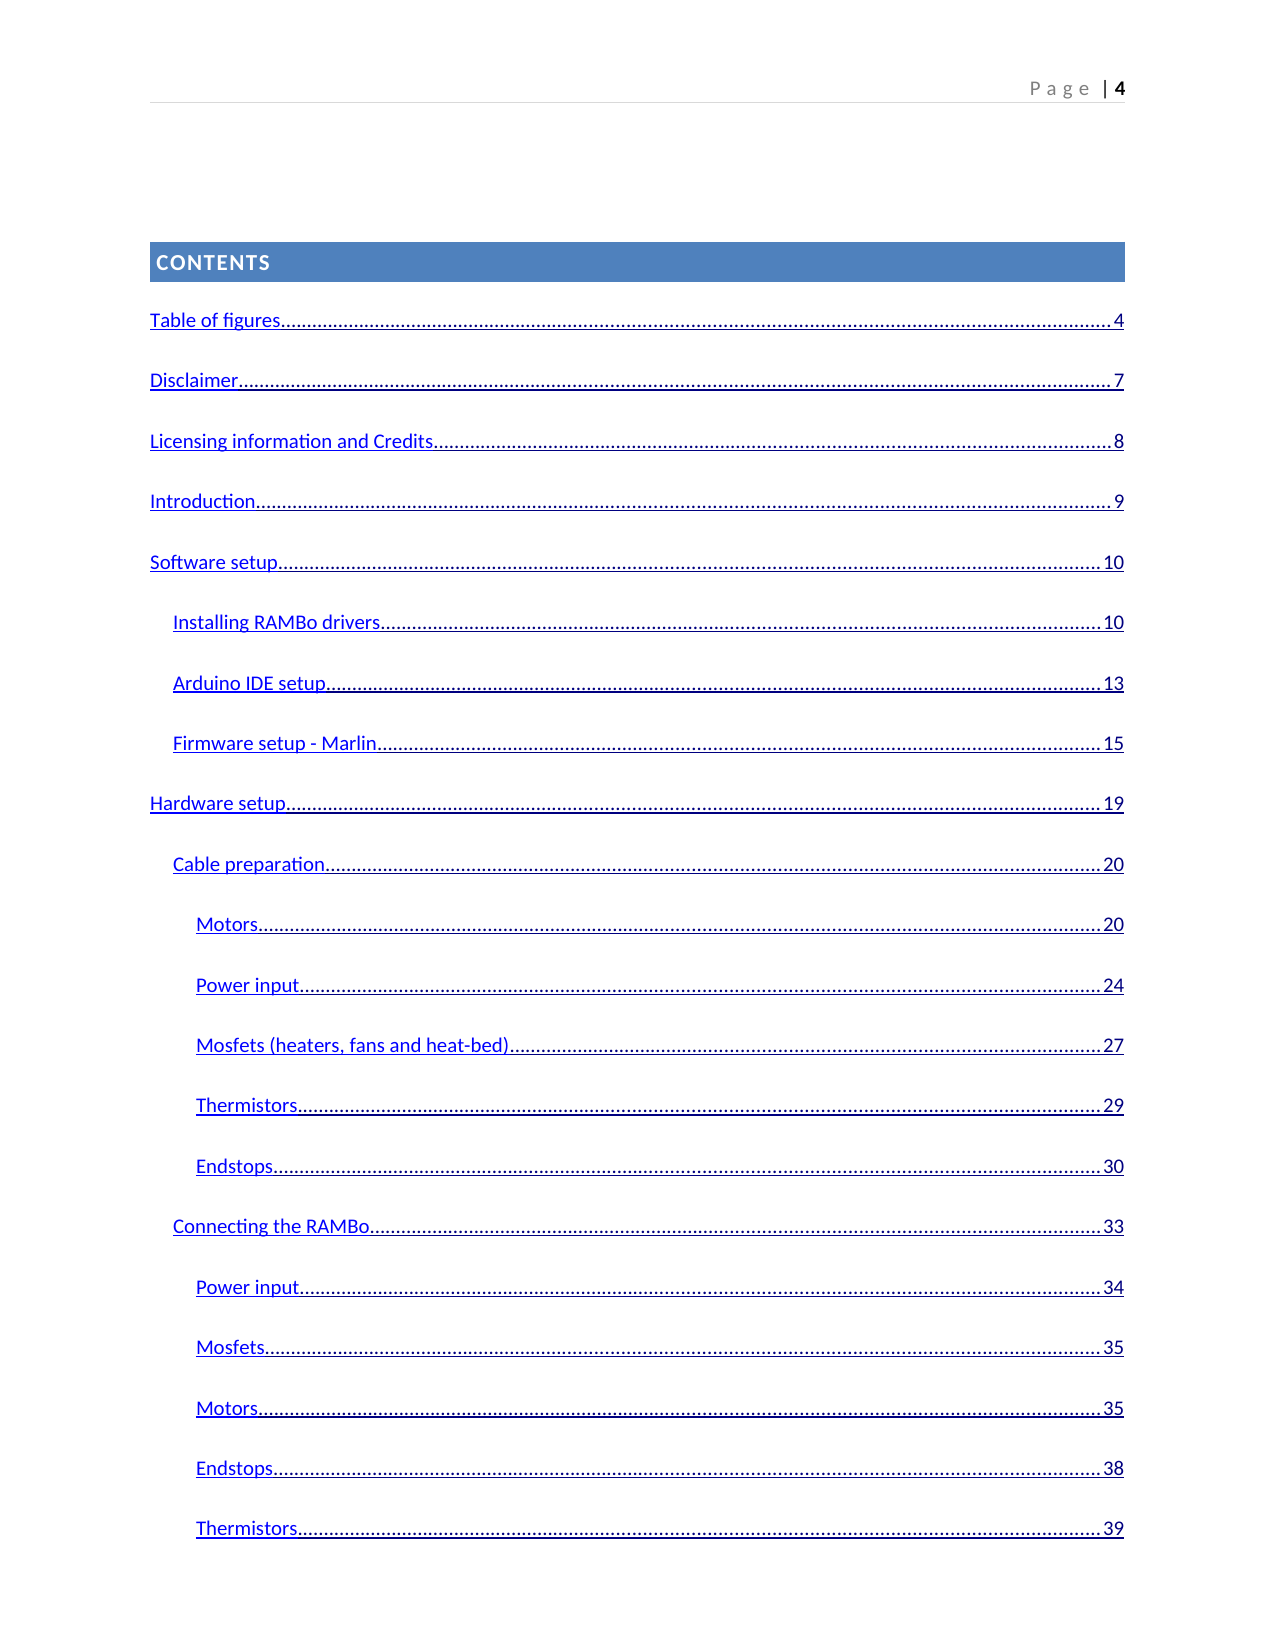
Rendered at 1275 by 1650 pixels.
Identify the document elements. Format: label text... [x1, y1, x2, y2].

text Installing RAMBo drivers 10 [173, 609, 1125, 635]
text Power input 34 [196, 1274, 1125, 1299]
text Licensing information and Credits 8 [150, 428, 1125, 453]
text Introduction 9 [150, 488, 1125, 514]
text Cable preparation 20 [173, 851, 1125, 876]
subtitle Contents [156, 248, 1119, 276]
text Disclaimer 7 [150, 368, 1125, 393]
text Firmware setup - Marlin 15 [173, 730, 1125, 756]
text Motors 35 [196, 1395, 1125, 1420]
text Arduino IDE setup 13 [173, 670, 1125, 695]
text Mosfets 35 [196, 1334, 1125, 1360]
text Connecting the RAMBo 33 [173, 1213, 1125, 1239]
text Motors 20 [196, 911, 1125, 937]
text Table of figures 4 [150, 307, 1125, 333]
text Software setup 10 [150, 549, 1125, 574]
text Hardware setup 19 [150, 791, 1125, 816]
text Power input 24 [196, 972, 1125, 997]
text Endstops 38 [196, 1455, 1125, 1481]
text Thermistors 29 [196, 1093, 1125, 1118]
text Mosfets (heaters, fans and heat-bed) 27 [196, 1032, 1125, 1058]
text Endstops 30 [196, 1153, 1125, 1178]
text Thermistors 39 [196, 1516, 1125, 1541]
